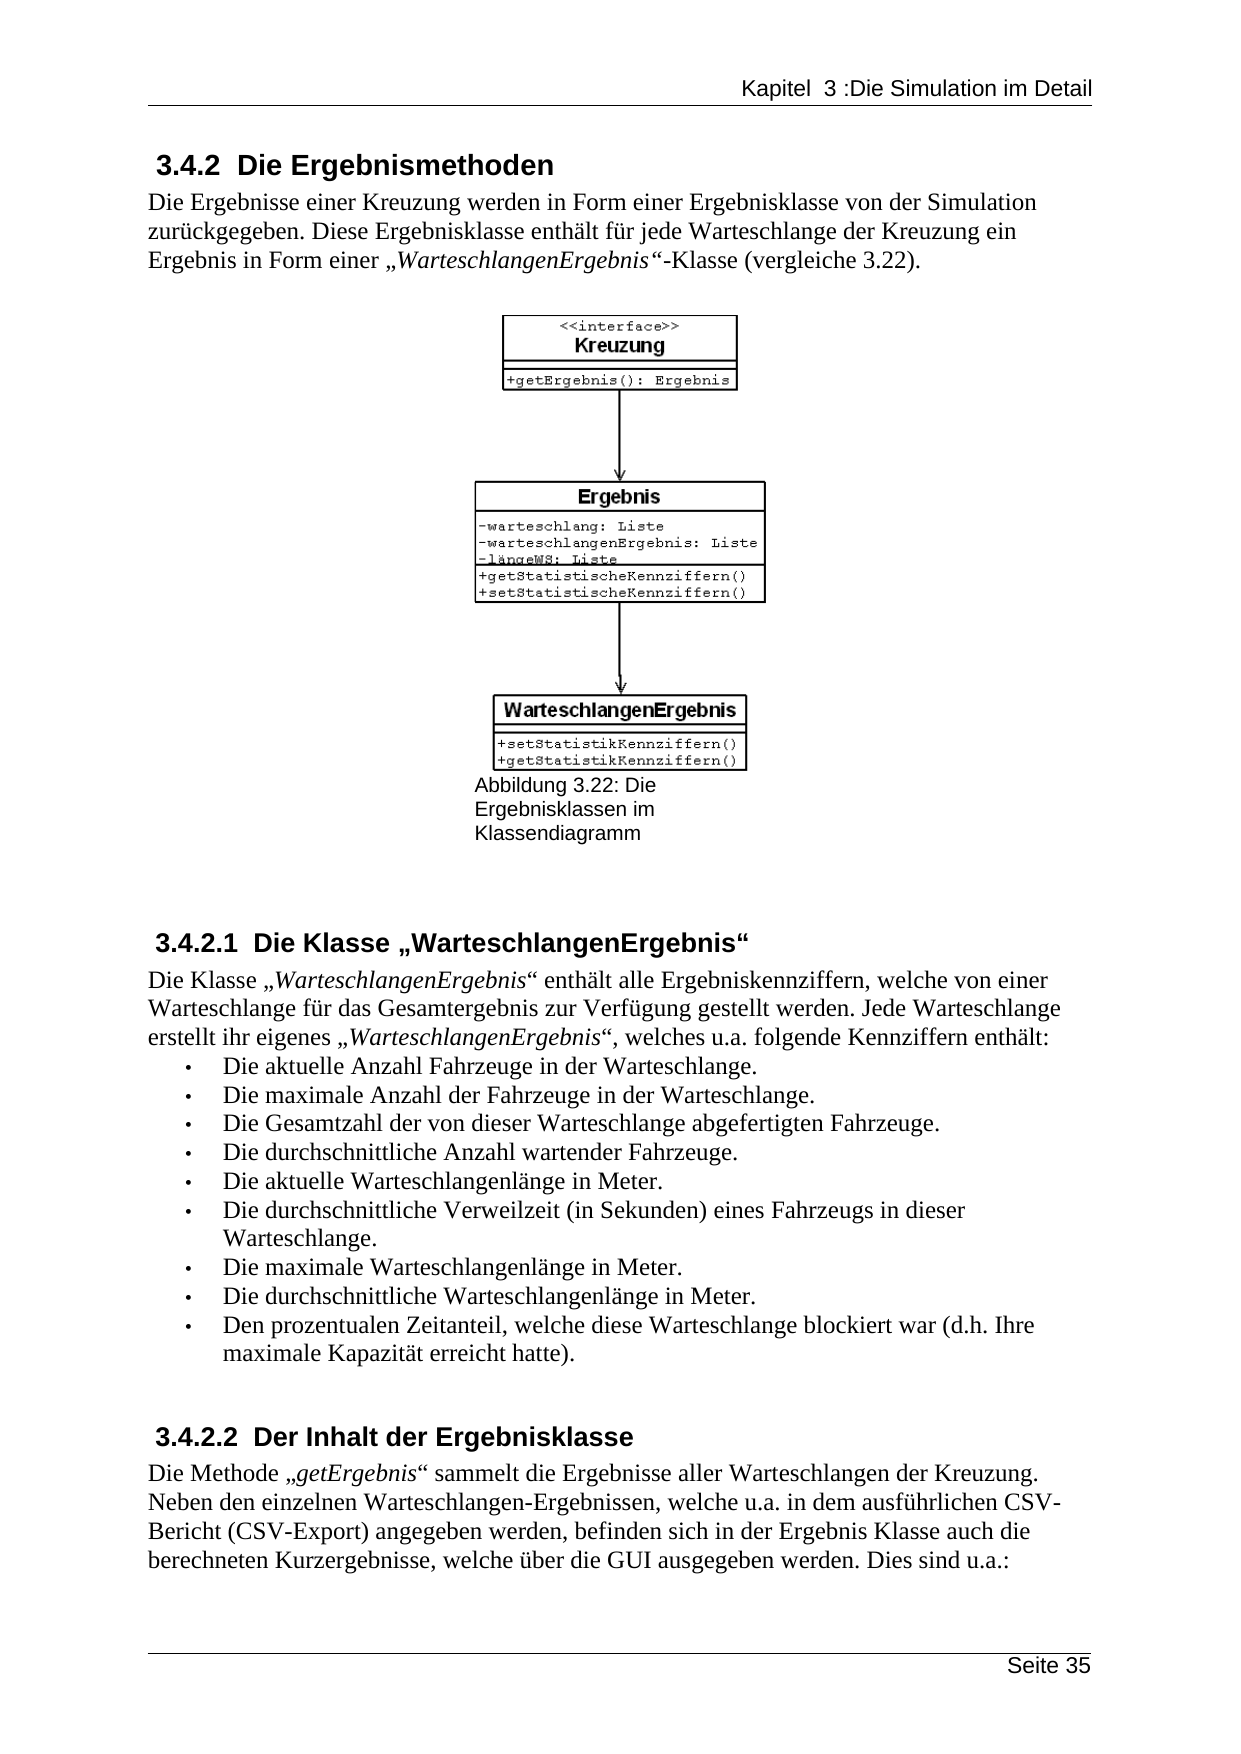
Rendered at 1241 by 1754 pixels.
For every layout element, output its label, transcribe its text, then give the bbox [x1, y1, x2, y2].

list Die durchschnittliche Warteschlangenlänge in Meter. [185, 1281, 1092, 1310]
text Die Ergebnisse einer Kreuzung werden in Form einer Ergebnisklasse von der Simulation zurückgegeben. Diese Ergebnisklasse enthält für jede Warteschlange der Kreuzung ein Ergebnis in Form einer „WarteschlangenErgebnis“-Klasse (vergleiche Abbildung 3.22). [148, 187, 1092, 274]
subtitle Der Inhalt der Ergebnisklasse [148, 1421, 1092, 1452]
list Den prozentualen Zeitanteil, welche diese Warteschlange blockiert war (d.h. Ihre maximale Kapazität erreicht hatte). [185, 1310, 1092, 1367]
list Die durchschnittliche Verweilzeit (in Sekunden) eines Fahrzeugs in dieser Warteschlange. [185, 1195, 1092, 1252]
text Die Methode „getErgebnis“ sammelt die Ergebnisse aller Warteschlangen der Kreuzung. Neben den einzelnen Warteschlangen-Ergebnissen, welche u.a. in dem ausführlichen CSV-Bericht (CSV-Export) angegeben werden, befinden sich in der Ergebnis Klasse auch die berechneten Kurzergebnisse, welche über die GUI ausgegeben werden. Dies sind u.a.: [148, 1458, 1092, 1573]
list Die maximale Warteschlangenlänge in Meter. [185, 1252, 1092, 1281]
subtitle Die Ergebnismethoden [148, 148, 1092, 181]
subtitle Die Klasse „WarteschlangenErgebnis“ [148, 927, 1092, 958]
list Die maximale Anzahl der Fahrzeuge in der Warteschlange. [185, 1080, 1092, 1108]
list Die aktuelle Warteschlangenlänge in Meter. [185, 1166, 1092, 1195]
list Die aktuelle Anzahl Fahrzeuge in der Warteschlange. [185, 1051, 1092, 1080]
list Die durchschnittliche Anzahl wartender Fahrzeuge. [185, 1137, 1092, 1166]
text Abbildung 3.22: Die Ergebnisklassen im Klassendiagramm [474, 773, 766, 845]
text Die Klasse „WarteschlangenErgebnis“ enthält alle Ergebniskennziffern, welche von einer Warteschlange für das Gesamtergebnis zur Verfügung gestellt werden. Jede Warteschlange erstellt ihr eigenes „WarteschlangenErgebnis“, welches u.a. folgende Kennziffern enthält: [148, 965, 1092, 1051]
list Die Gesamtzahl der von dieser Warteschlange abgefertigten Fahrzeuge. [185, 1108, 1092, 1137]
picture [474, 315, 767, 773]
